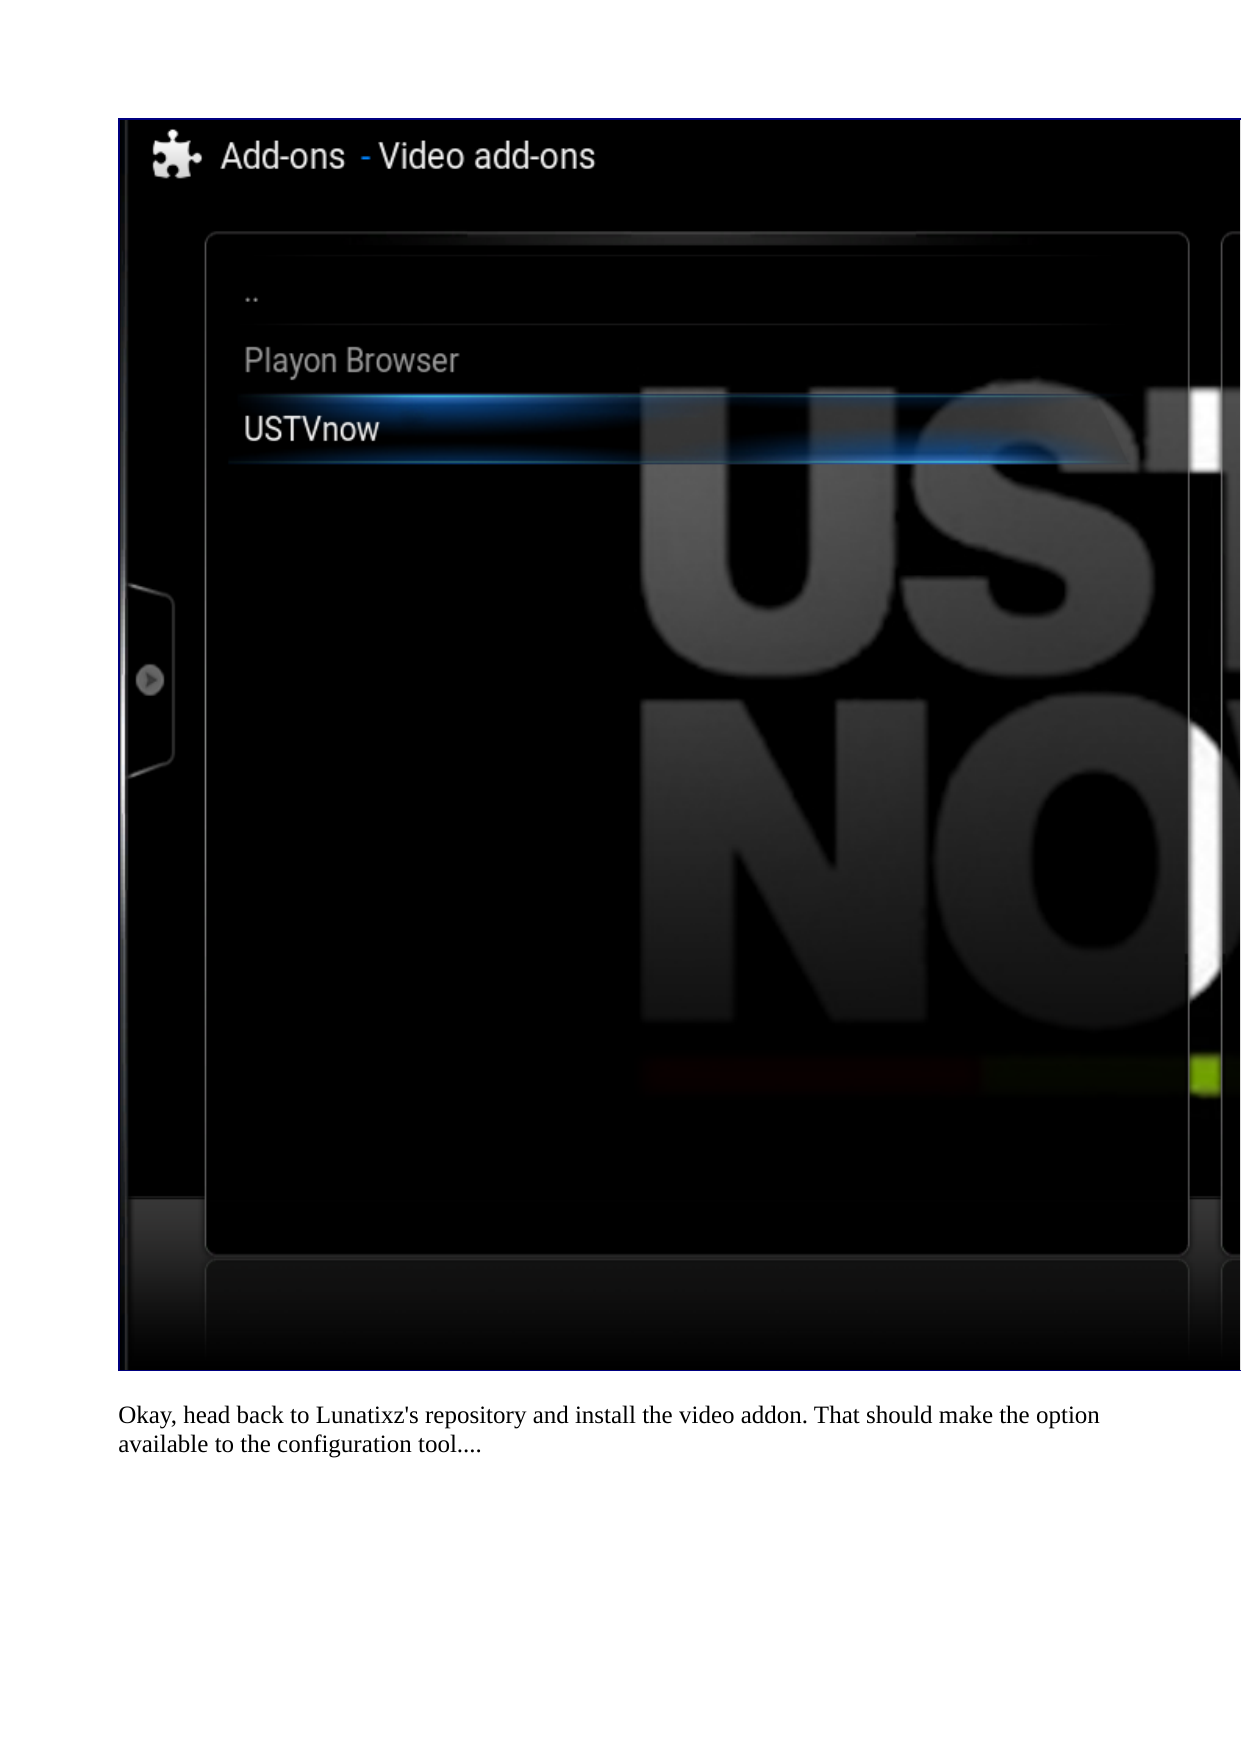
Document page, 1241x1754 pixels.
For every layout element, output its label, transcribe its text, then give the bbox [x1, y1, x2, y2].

text Okay, head back to Lunatixz's repository and install the video addon. That should make the option available to the configuration tool.... [118, 1371, 1122, 1457]
picture [120, 120, 1241, 1370]
